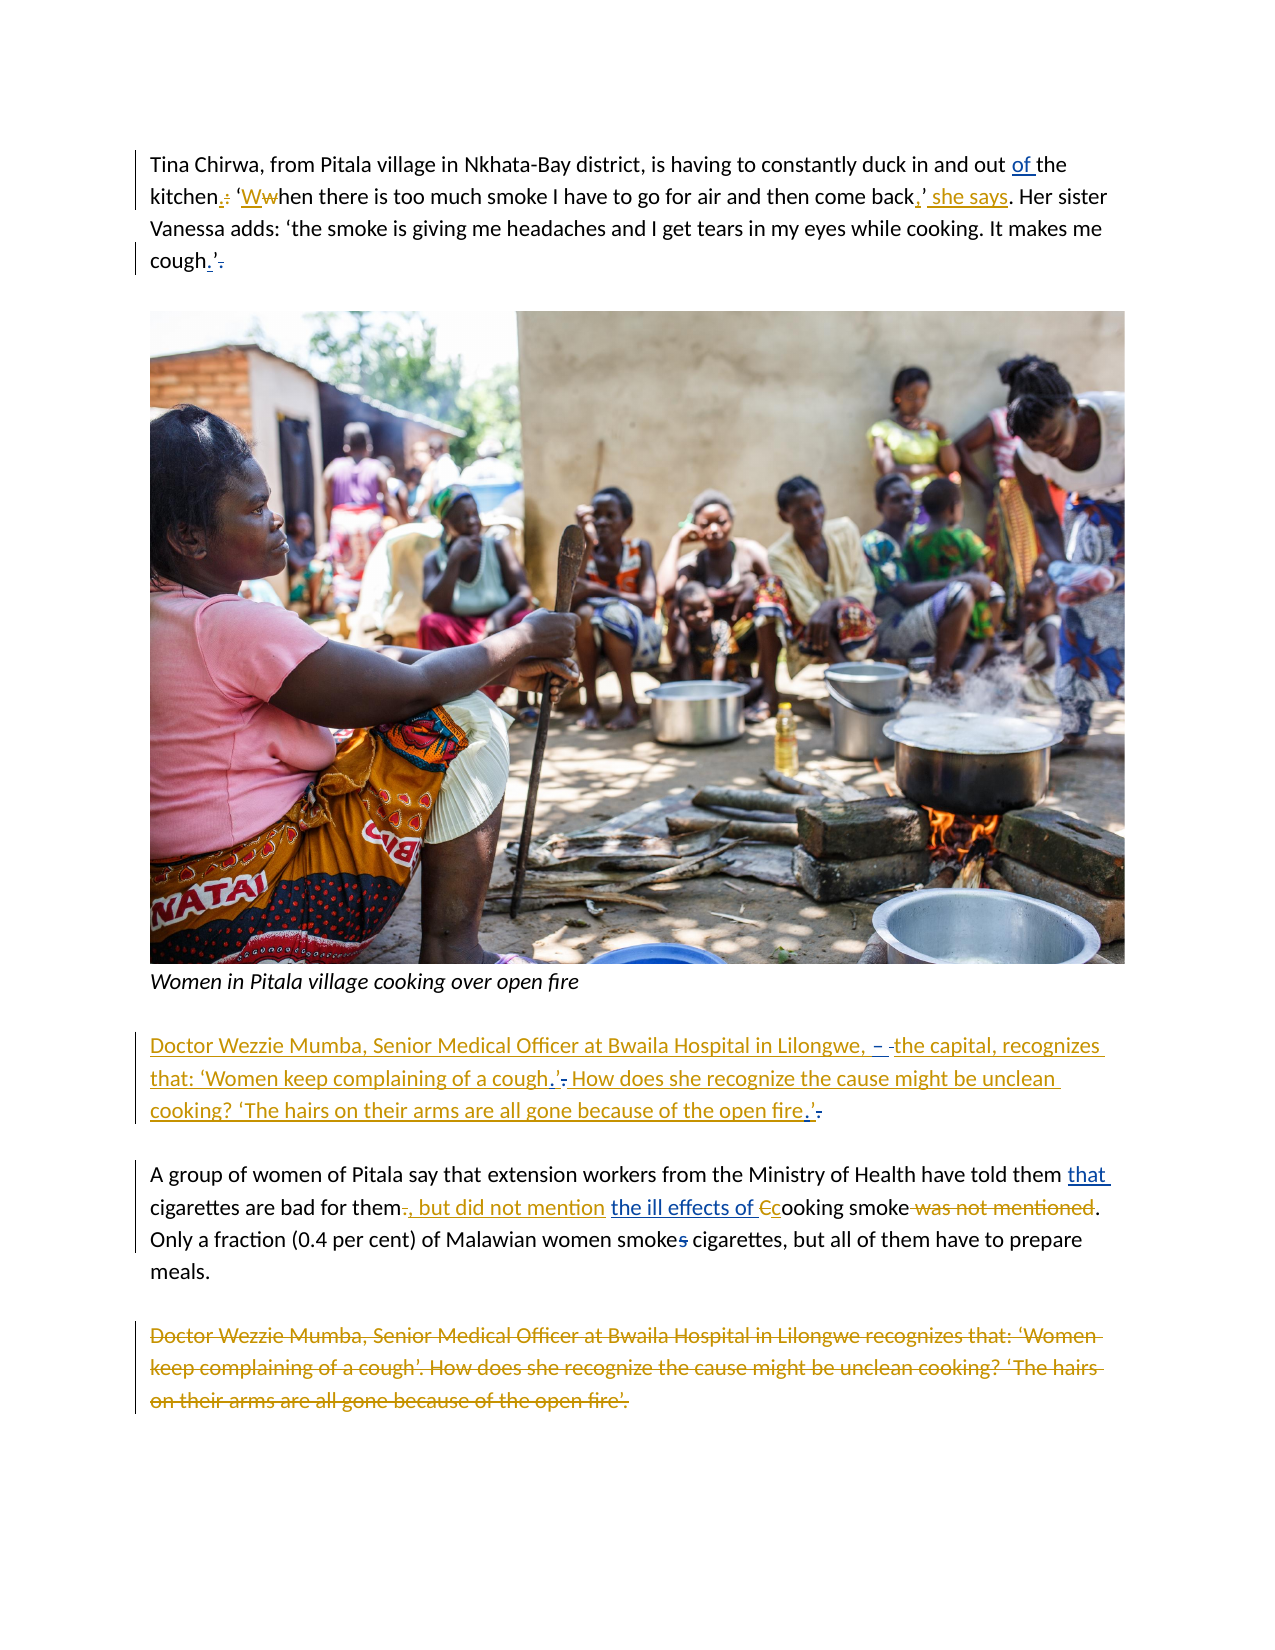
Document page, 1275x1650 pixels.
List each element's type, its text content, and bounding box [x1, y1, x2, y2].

text Doctor Wezzie Mumba, Senior Medical Officer at Bwaila Hospital in Lilongwe, – the capital, recognizes that: ‘Women keep complaining of a cough.’ How does she recognize the cause might be unclean cooking? ‘The hairs on their arms are all gone because of the open fire.’ [150, 1032, 1125, 1124]
text Women in Pitala village cooking over open fire [150, 967, 1125, 995]
text Tina Chirwa, from Pitala village in Nkhata-Bay district, is having to constantly duck in and out of the kitchen. ‘When there is too much smoke I have to go for air and then come back,’ she says. Her sister Vanessa adds: ‘the smoke is giving me headaches and I get tears in my eyes while cooking. It makes me cough.’ [150, 150, 1125, 274]
picture [150, 311, 1125, 964]
text A group of women of Pitala say that extension workers from the Ministry of Health have told them that cigarettes are bad for them, but did not mention the ill effects of cooking smoke. Only a fraction (0.4 per cent) of Malawian women smoke cigarettes, but all of them have to prepare meals. [150, 1160, 1125, 1285]
